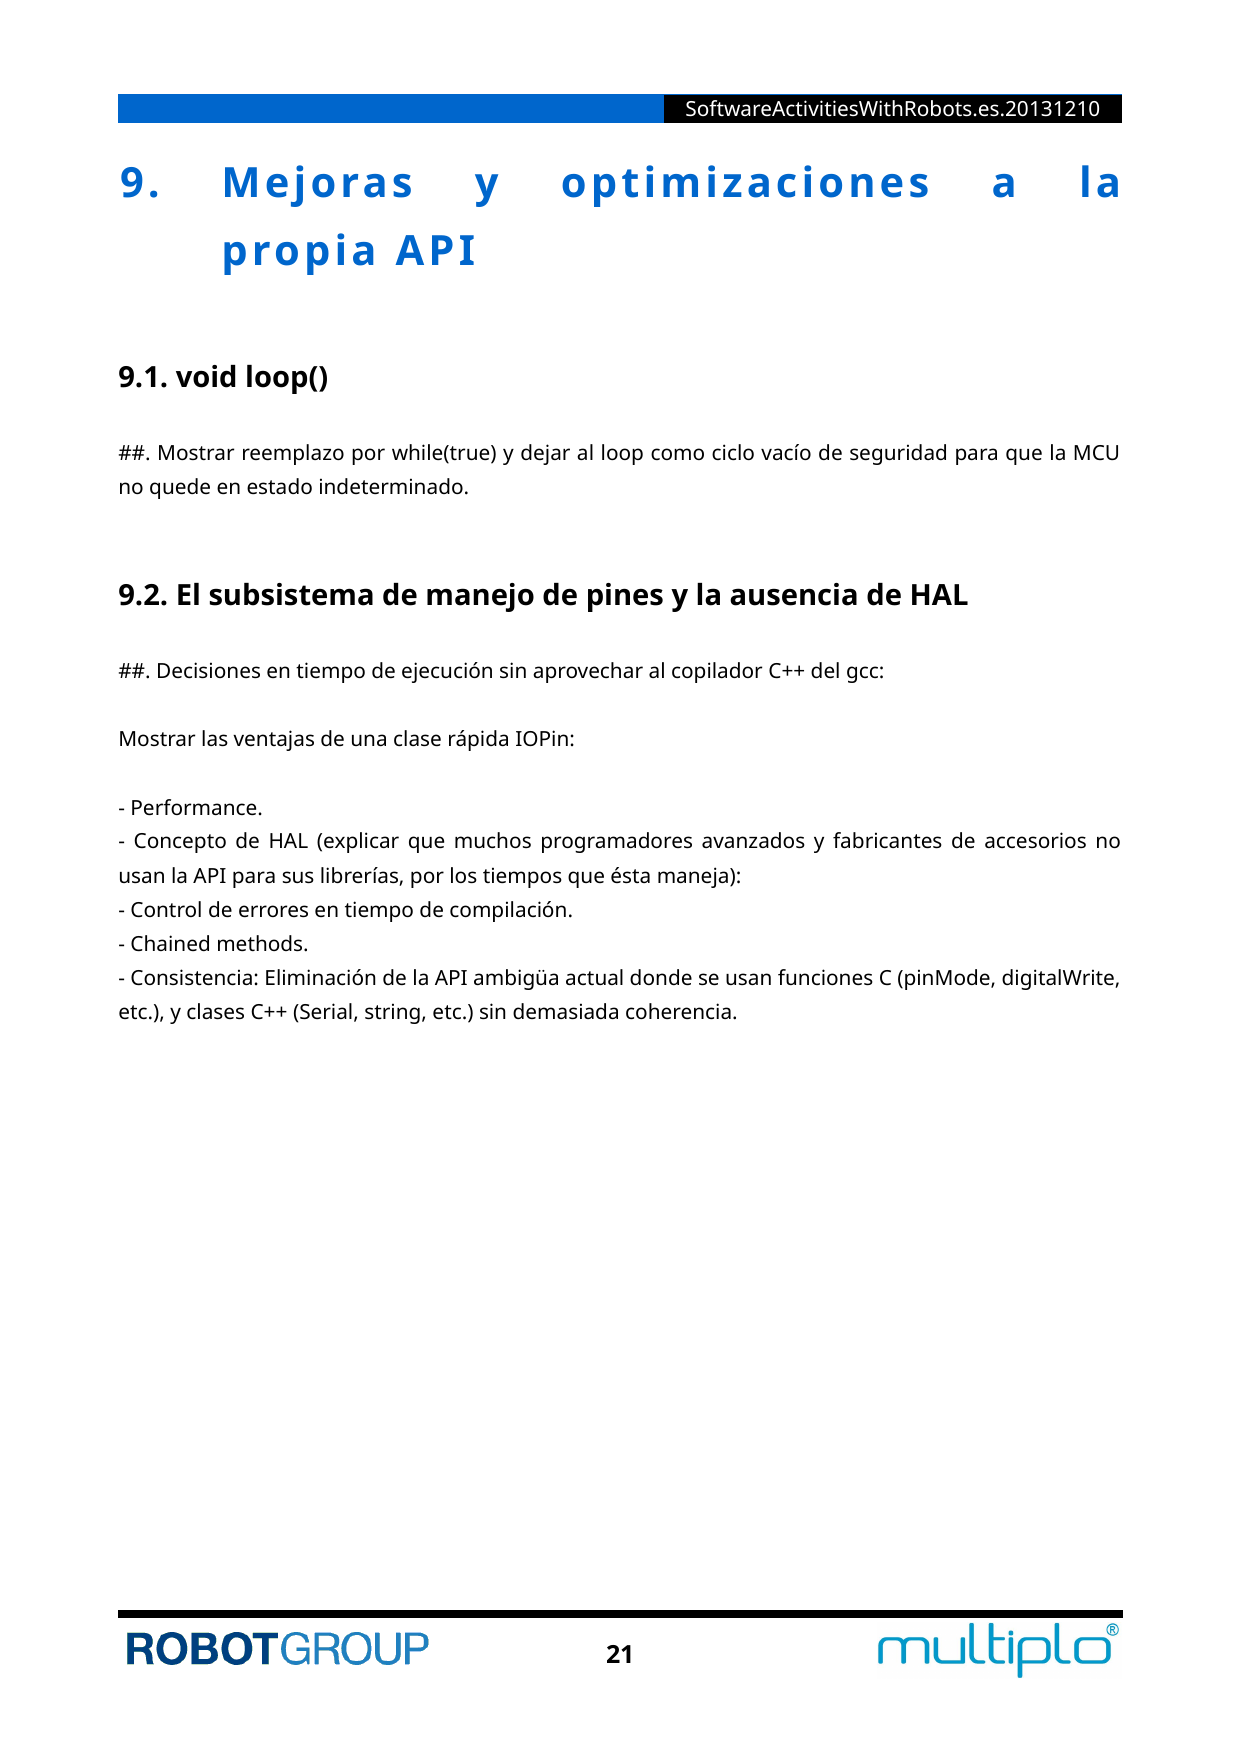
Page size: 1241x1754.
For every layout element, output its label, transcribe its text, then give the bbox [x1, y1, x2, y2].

picture [877, 1622, 1123, 1679]
text 9.2. El subsistema de manejo de pines y la ausencia de HAL [118, 575, 1122, 614]
picture [118, 1622, 434, 1673]
text - Concepto de HAL (explicar que muchos programadores avanzados y fabricantes de accesorios no usan la API para sus librerías, por los tiempos que ésta maneja): [118, 827, 1122, 889]
text 9.1. void loop() [118, 357, 1122, 396]
text Mostrar las ventajas de una clase rápida IOPin: [118, 724, 1122, 753]
text - Chained methods. [118, 929, 1122, 957]
text - Consistencia: Eliminación de la API ambigüa actual donde se usan funciones C (pinMode, digitalWrite, etc.), y clases C++ (Serial, string, etc.) sin demasiada coherencia. [118, 963, 1122, 1025]
text ##. Decisiones en tiempo de ejecución sin aprovechar al copilador C++ del gcc: [118, 656, 1122, 685]
text ##. Mostrar reemplazo por while(true) y dejar al loop como ciclo vacío de seguridad para que la MCU no quede en estado indeterminado. [118, 438, 1122, 501]
text - Performance. [118, 793, 1122, 821]
text 9. Mejoras y optimizaciones a la propia API [120, 152, 1122, 277]
text - Control de errores en tiempo de compilación. [118, 895, 1122, 923]
